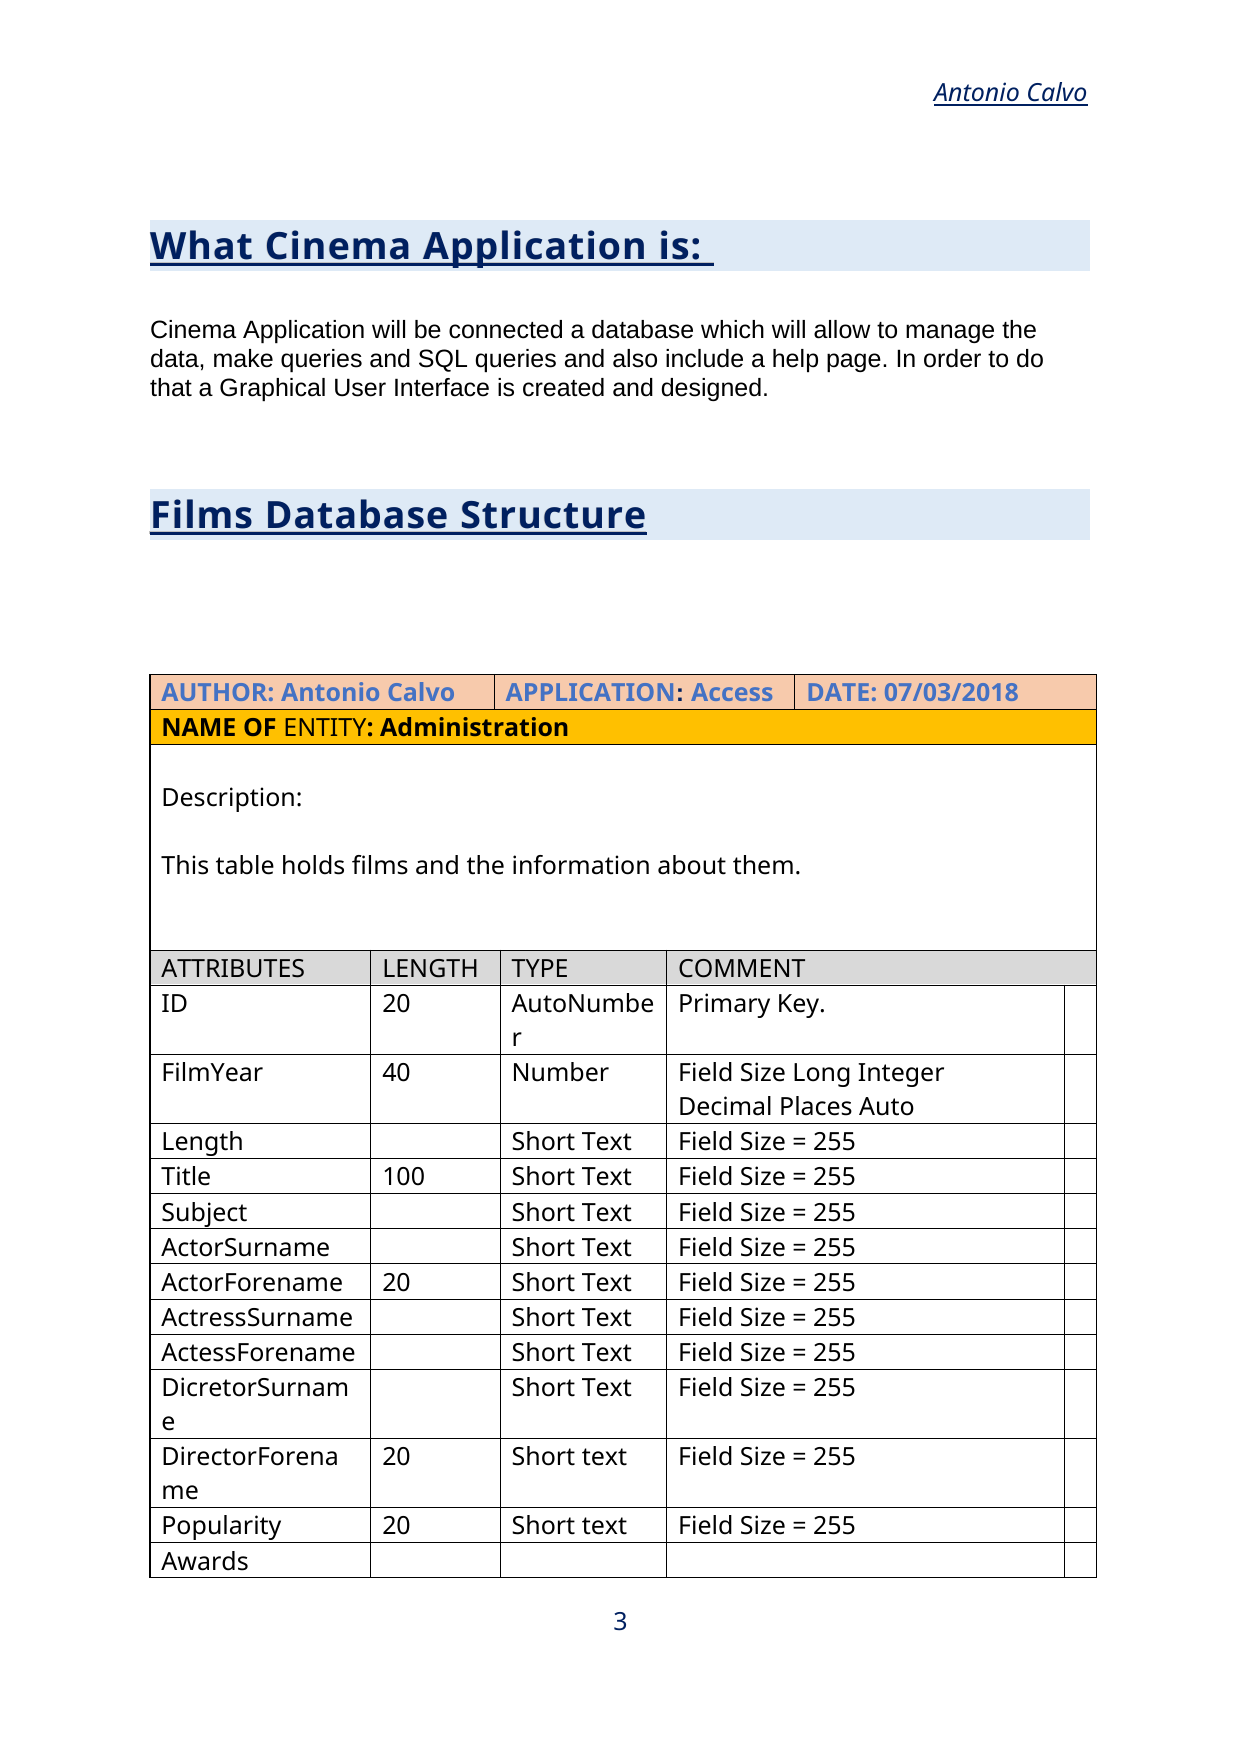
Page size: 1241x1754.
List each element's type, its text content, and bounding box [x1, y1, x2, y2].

table_cell Short Text [501, 1229, 666, 1263]
table_cell DicretorSurname [151, 1370, 370, 1438]
table_cell Short Text [501, 1370, 666, 1438]
table_cell Field Size = 255 [667, 1159, 1064, 1193]
table_cell 100 [371, 1159, 500, 1193]
subtitle What Cinema Application is: [150, 220, 1090, 271]
table_cell Short Text [501, 1300, 666, 1333]
table_cell [501, 1543, 666, 1577]
table_cell NAME OF ENTITY: Administration [151, 710, 1096, 744]
table_cell Short Text [501, 1194, 666, 1228]
table_cell DirectorForename [151, 1439, 370, 1507]
table_cell ActressSurname [151, 1300, 370, 1333]
table_cell Field Size = 255 [667, 1194, 1064, 1228]
table_cell TYPE [501, 951, 666, 984]
table_cell [1065, 1264, 1096, 1298]
table_cell [667, 1543, 1064, 1577]
table_cell 20 [371, 986, 500, 1054]
table_cell Short Text [501, 1159, 666, 1193]
table_cell Field Size = 255 [667, 1124, 1064, 1158]
table_cell FilmYear [151, 1055, 370, 1123]
table_cell Description: This table holds films and the information about them. [151, 745, 1096, 949]
table_cell Primary Key. [667, 986, 1064, 1054]
table_cell [1065, 1370, 1096, 1438]
table_cell [371, 1543, 500, 1577]
table_cell Popularity [151, 1508, 370, 1542]
table_cell ActorSurname [151, 1229, 370, 1263]
table_cell Field Size = 255 [667, 1264, 1064, 1298]
text Cinema Application will be connected a database which will allow to manage the data, make queries and SQL queries and also include a help page. In order to do that a Graphical User Interface is created and designed. [150, 315, 1090, 402]
table_cell Field Size = 255 [667, 1508, 1064, 1542]
table_cell Field Size = 255 [667, 1335, 1064, 1369]
table_cell [1065, 1055, 1096, 1123]
table_cell Length [151, 1124, 370, 1158]
table_header APPLICATION: Access [495, 675, 794, 709]
table_cell [1065, 1439, 1096, 1507]
table_cell [1065, 1159, 1096, 1193]
table_cell [371, 1300, 500, 1333]
table_cell [1065, 1508, 1096, 1542]
table_cell COMMENT [667, 951, 1096, 984]
table_cell [371, 1194, 500, 1228]
table_cell Short Text [501, 1264, 666, 1298]
table_header DATE: 07/03/2018 [795, 675, 1096, 709]
table_cell Awards [151, 1543, 370, 1577]
table_cell [1065, 1229, 1096, 1263]
table_cell ActessForename [151, 1335, 370, 1369]
table_cell ID [151, 986, 370, 1054]
table_cell Field Size = 255 [667, 1229, 1064, 1263]
table_cell [1065, 1300, 1096, 1333]
table_cell [371, 1124, 500, 1158]
table_cell Short Text [501, 1124, 666, 1158]
table_cell 20 [371, 1264, 500, 1298]
table_cell LENGTH [371, 951, 500, 984]
table_cell Title [151, 1159, 370, 1193]
table_cell 20 [371, 1439, 500, 1507]
table_cell AutoNumber [501, 986, 666, 1054]
table_cell ATTRIBUTES [151, 951, 370, 984]
table_cell Field Size = 255 [667, 1439, 1064, 1507]
table_cell [1065, 1194, 1096, 1228]
table_cell [371, 1335, 500, 1369]
table_header AUTHOR: Antonio Calvo [151, 675, 494, 709]
table_cell Short Text [501, 1335, 666, 1369]
table_cell [1065, 1543, 1096, 1577]
table_cell ActorForename [151, 1264, 370, 1298]
table_cell Field Size = 255 [667, 1370, 1064, 1438]
table_cell 40 [371, 1055, 500, 1123]
table_cell [371, 1370, 500, 1438]
table_cell Short text [501, 1439, 666, 1507]
table_cell Subject [151, 1194, 370, 1228]
table_cell [1065, 1335, 1096, 1369]
table_cell Field Size = 255 [667, 1300, 1064, 1333]
table_cell Short text [501, 1508, 666, 1542]
table_cell 20 [371, 1508, 500, 1542]
table_cell Field Size Long Integer Decimal Places Auto [667, 1055, 1064, 1123]
table_cell [1065, 986, 1096, 1054]
table_cell [371, 1229, 500, 1263]
subtitle Films Database Structure [150, 489, 1090, 540]
table_cell Number [501, 1055, 666, 1123]
table_cell [1065, 1124, 1096, 1158]
